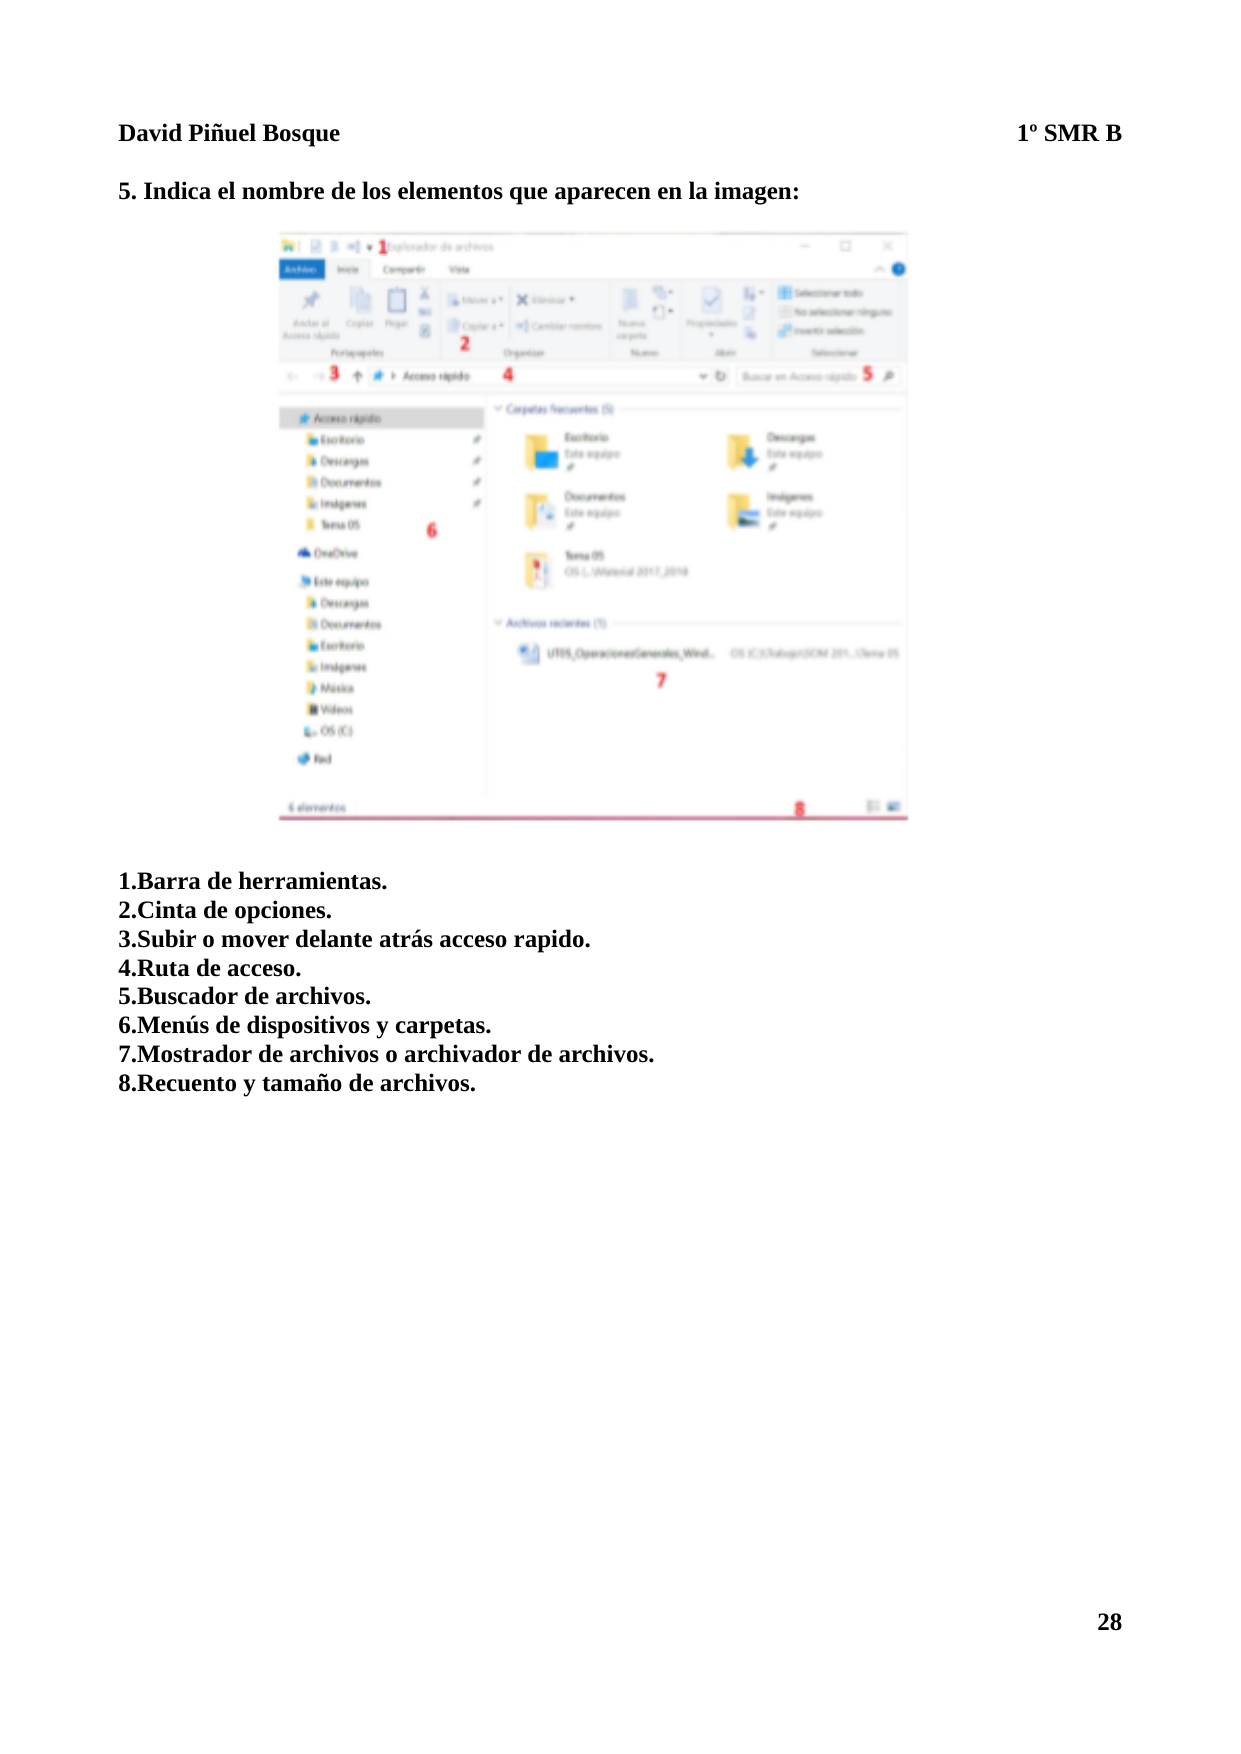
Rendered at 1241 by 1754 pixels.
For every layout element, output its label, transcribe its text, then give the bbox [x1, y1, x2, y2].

text 2.Cinta de opciones. [118, 895, 1122, 924]
text 7.Mostrador de archivos o archivador de archivos. [118, 1039, 1122, 1068]
text 6.Menús de dispositivos y carpetas. [118, 1010, 1122, 1039]
text 4.Ruta de acceso. [118, 953, 1122, 981]
picture [263, 227, 915, 825]
text 3.Subir o mover delante atrás acceso rapido. [118, 924, 1122, 953]
text 5. Indica el nombre de los elementos que aparecen en la imagen: [118, 176, 1122, 205]
text 1.Barra de herramientas. [118, 866, 1122, 895]
text 8.Recuento y tamaño de archivos. [118, 1068, 1122, 1096]
text 5.Buscador de archivos. [118, 981, 1122, 1010]
